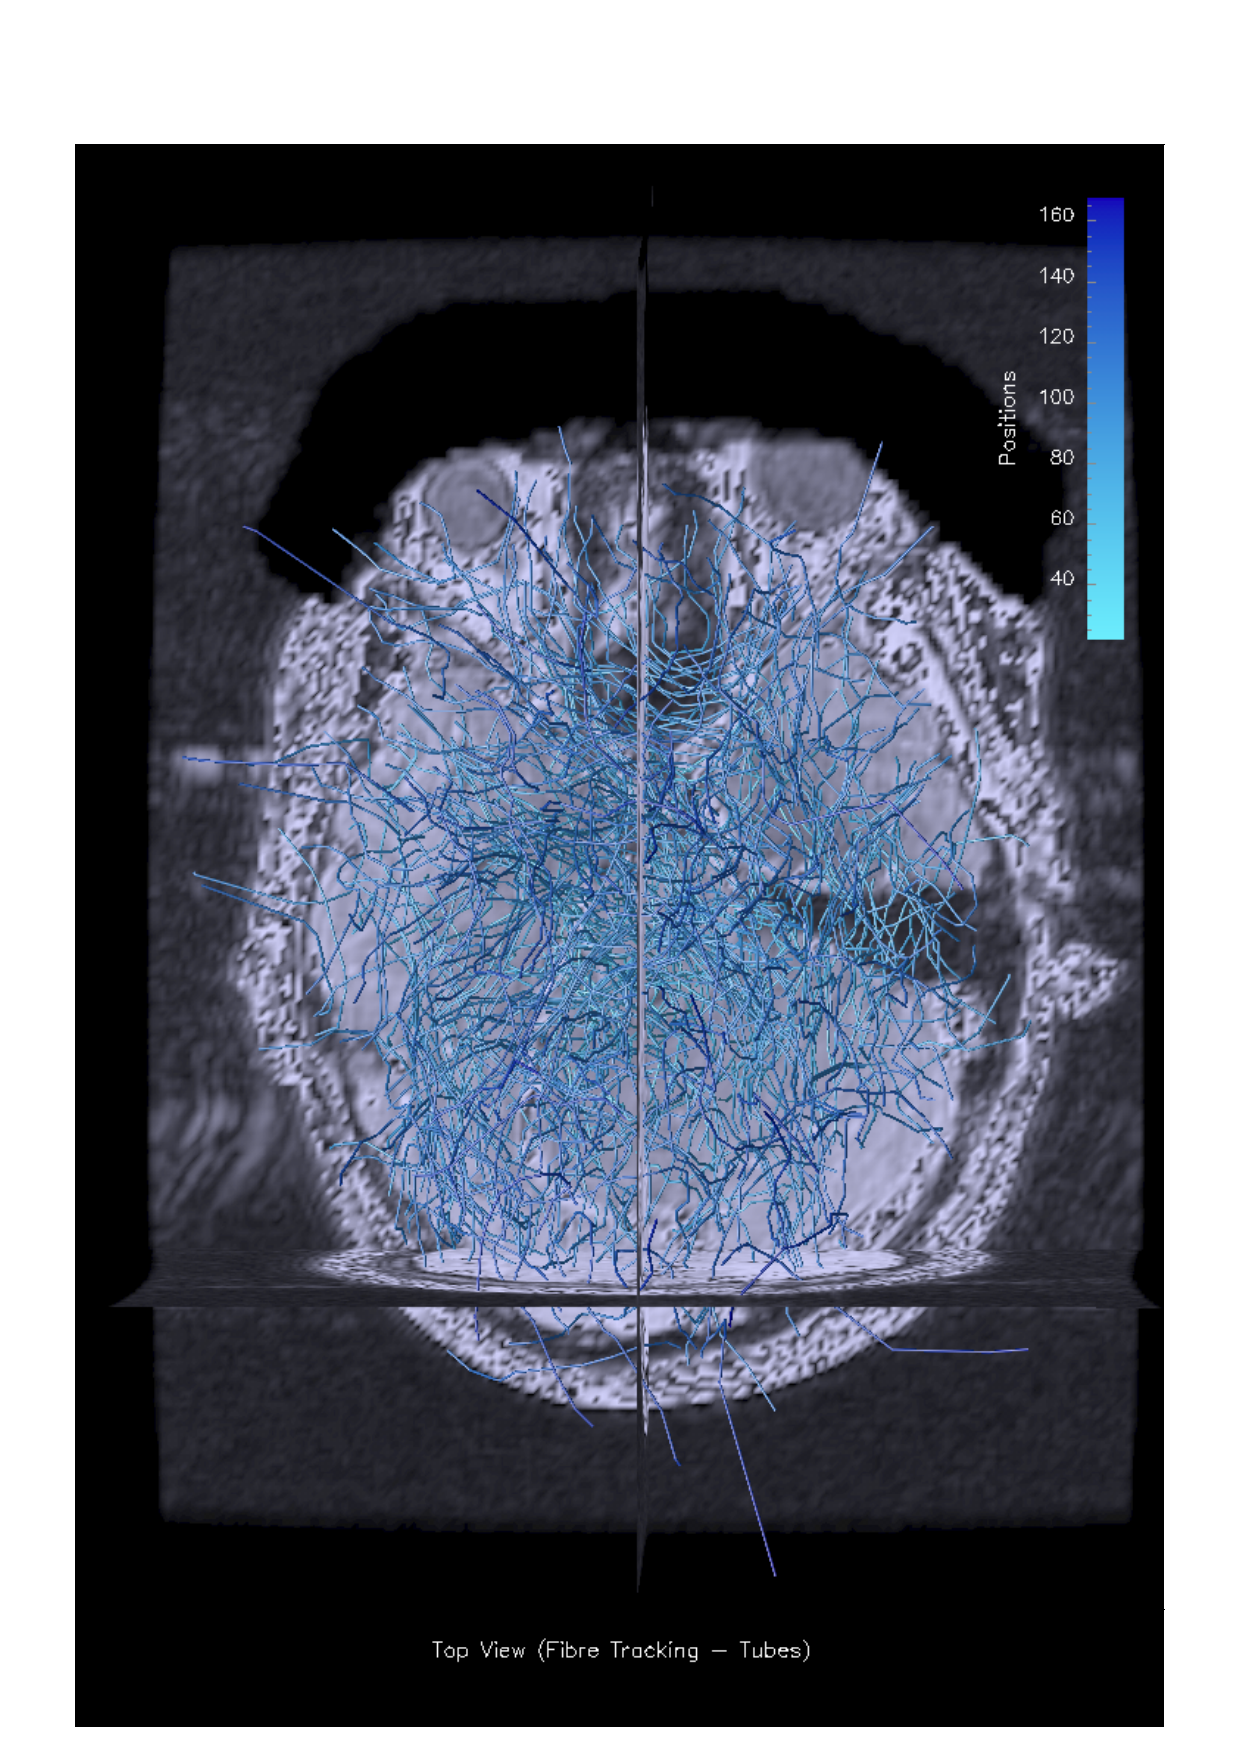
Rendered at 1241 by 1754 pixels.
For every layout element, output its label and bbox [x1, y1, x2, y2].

picture [75, 145, 1164, 1609]
picture [75, 1610, 1164, 1727]
